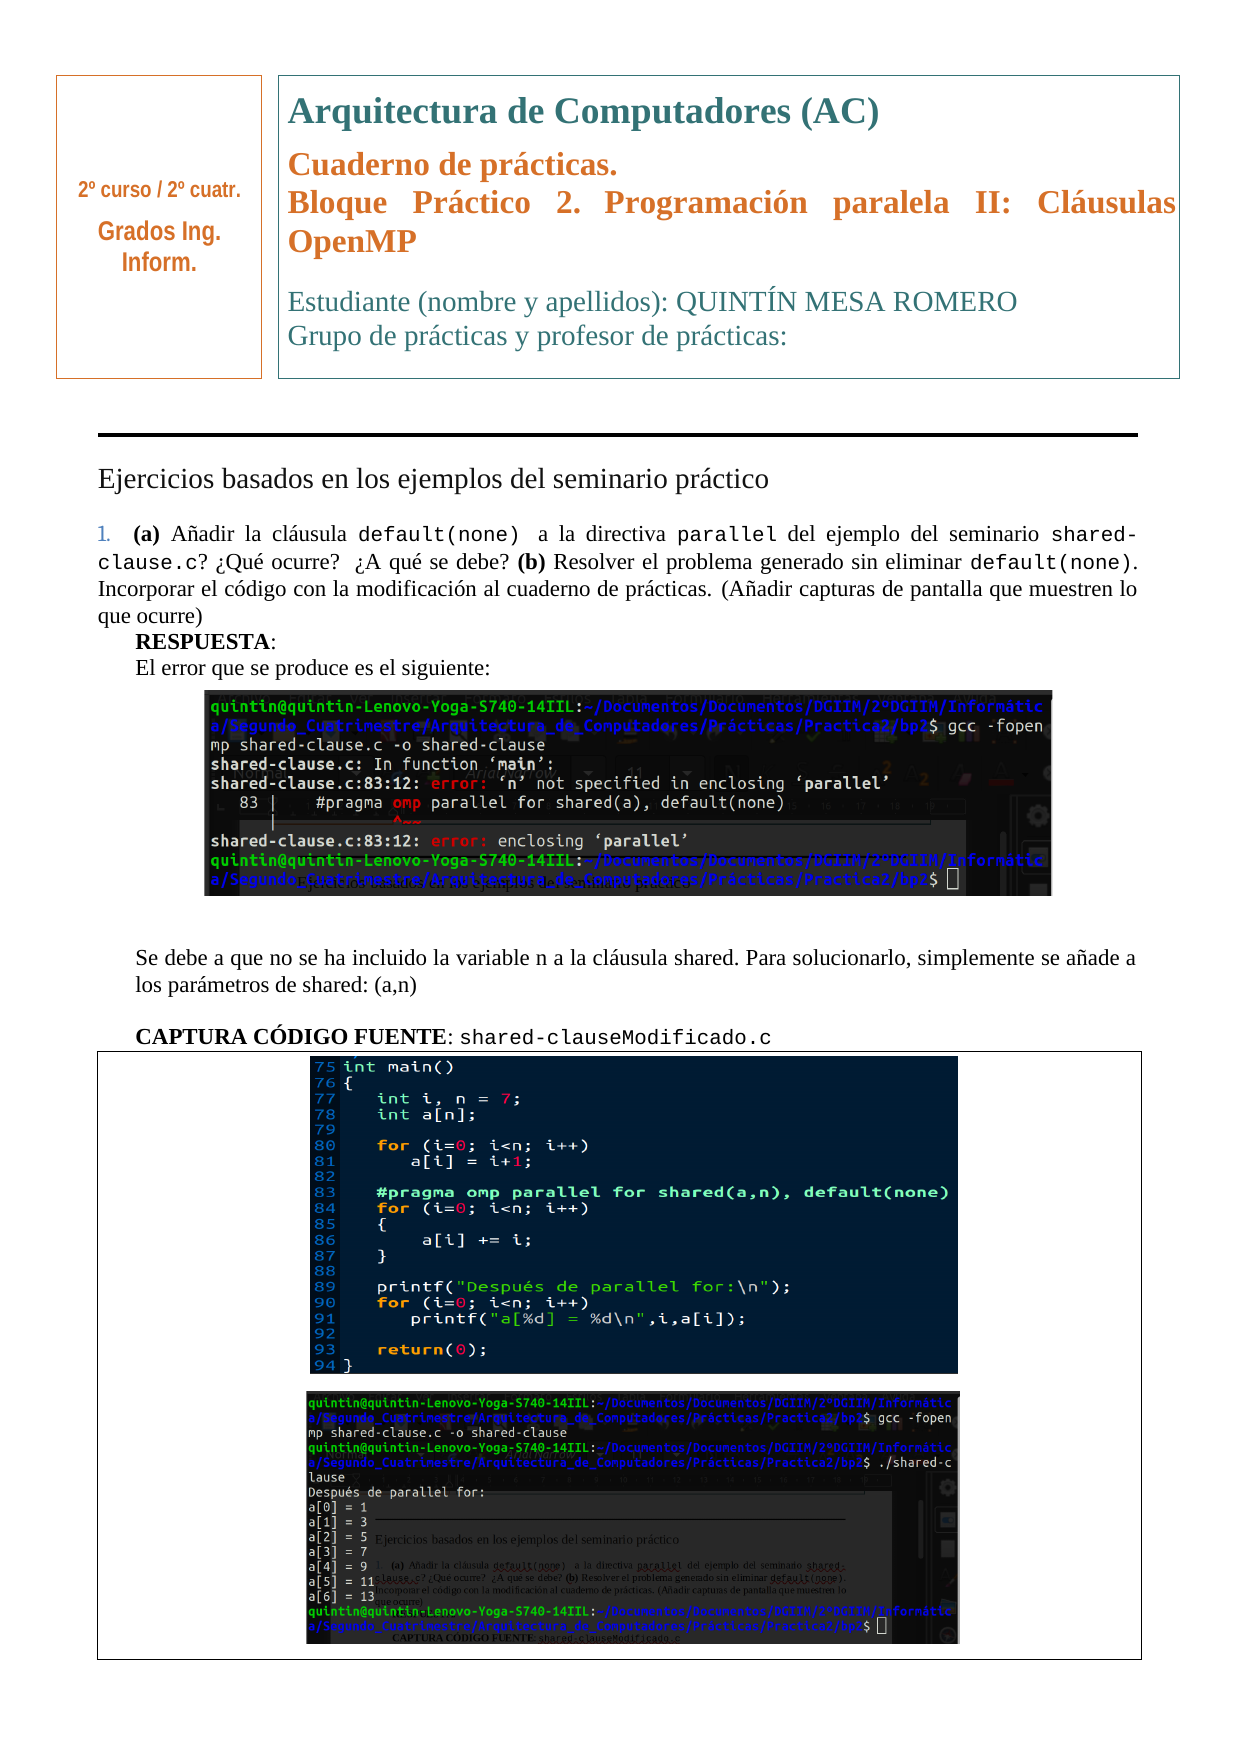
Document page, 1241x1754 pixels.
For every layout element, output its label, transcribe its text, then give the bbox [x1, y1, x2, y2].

list (a) Añadir la cláusula default(none) a la directiva parallel del ejemplo del seminario shared-clause.c? ¿Qué ocurre? ¿A qué se debe? (b) Resolver el problema generado sin eliminar default(none). Incorporar el código con la modificación al cuaderno de prácticas. (Añadir capturas de pantalla que muestren lo que ocurre) [98, 520, 1138, 628]
text El error que se produce es el siguiente: [135, 654, 1138, 681]
table_header [262, 75, 278, 378]
picture [310, 1056, 958, 1374]
table_header 2º curso / 2º cuatr. Grados Ing. Inform. [57, 76, 261, 378]
text RESPUESTA: [135, 628, 1138, 654]
picture [204, 690, 1053, 896]
table_header Arquitectura de Computadores (AC) Cuaderno de prácticas. Bloque Práctico 2. Programación paralela II: Cláusulas OpenMP Estudiante (nombre y apellidos): QUINTÍN MESA ROMERO Grupo de prácticas y profesor de prácticas: [279, 76, 1179, 378]
subtitle Ejercicios basados en los ejemplos del seminario práctico [98, 462, 1138, 495]
text CAPTURA CÓDIGO FUENTE: shared-clauseModificado.c [135, 1023, 1138, 1051]
text Se debe a que no se ha incluido la variable n a la cláusula shared. Para solucionarlo, simplemente se añade a los parámetros de shared: (a,n) [135, 944, 1138, 997]
picture [306, 1391, 960, 1644]
table_header [98, 1052, 1141, 1659]
